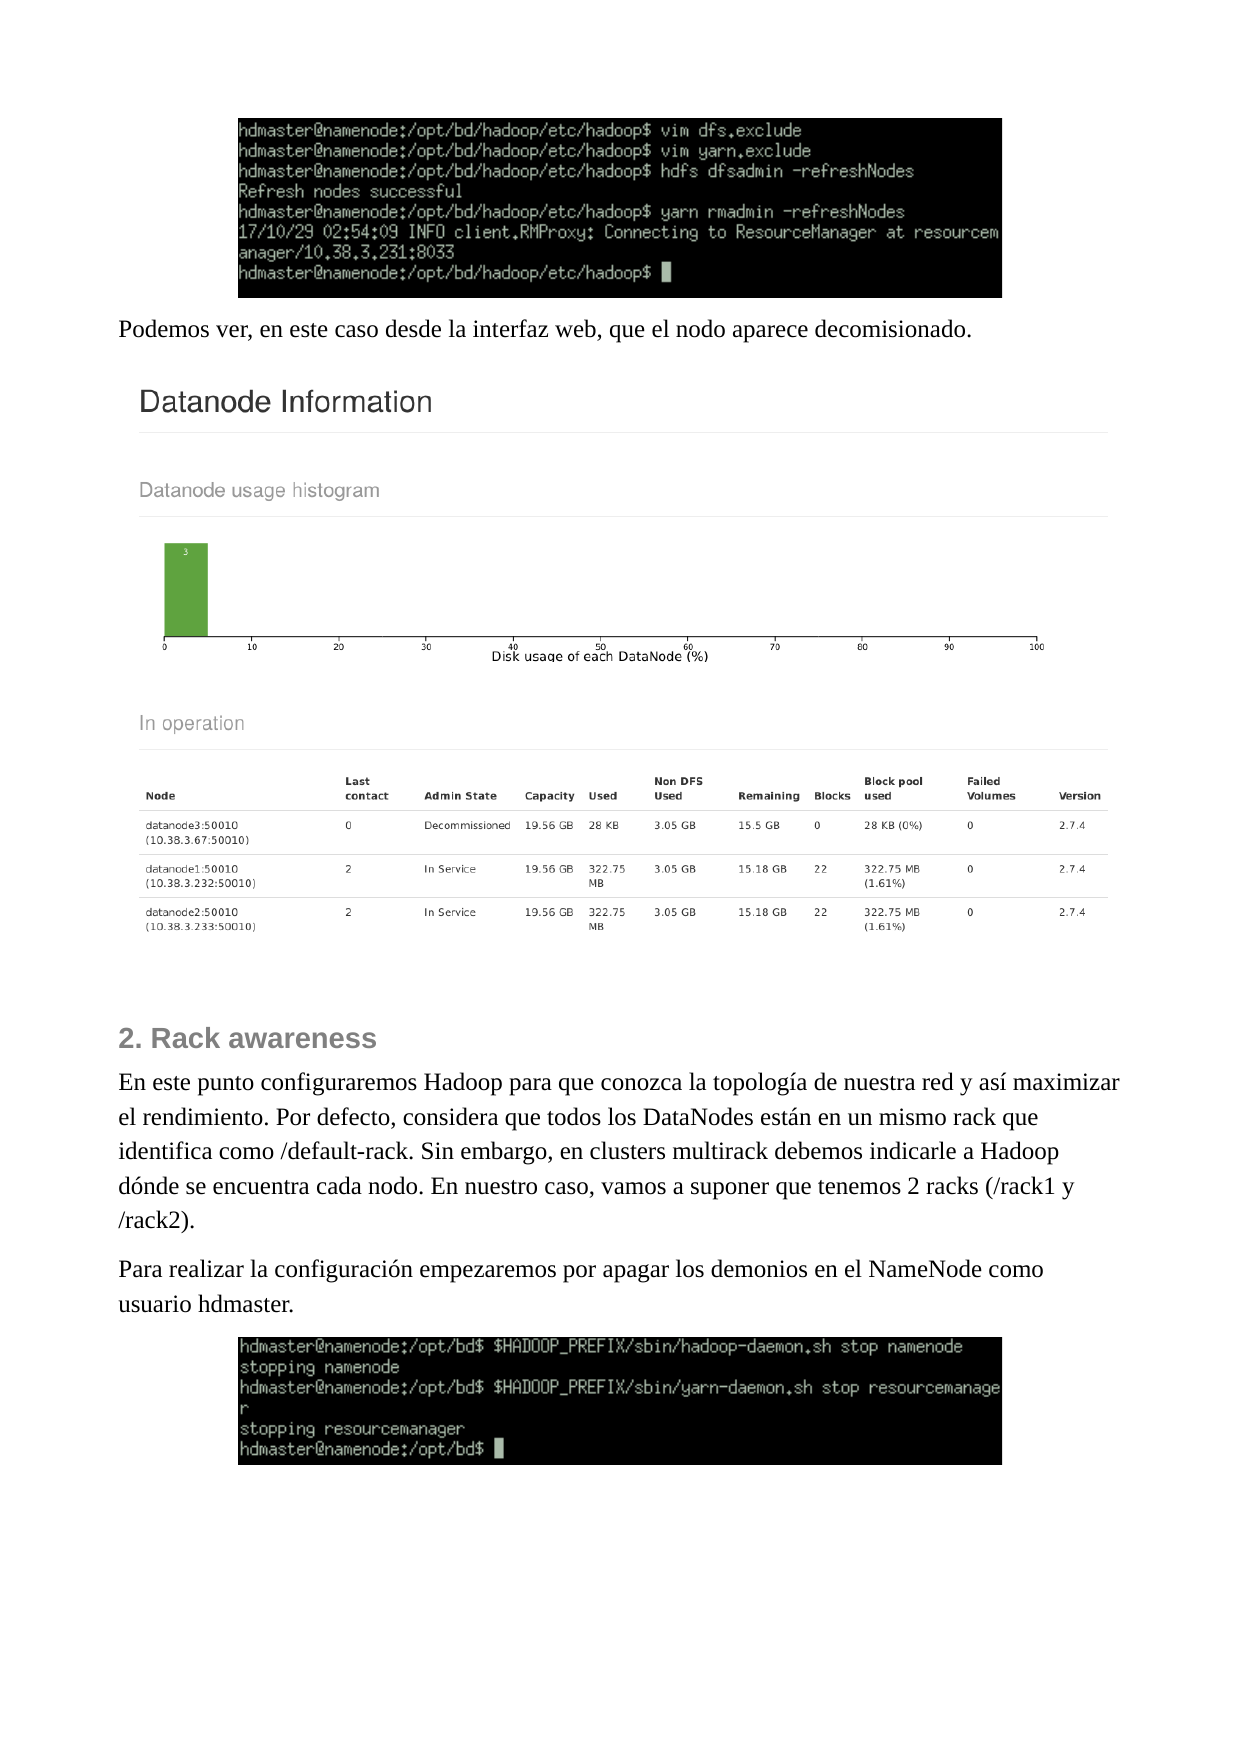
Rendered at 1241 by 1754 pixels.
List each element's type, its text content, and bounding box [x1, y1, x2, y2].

subtitle 2. Rack awareness [118, 1021, 1122, 1055]
picture [118, 363, 1123, 952]
text Para realizar la configuración empezaremos por apagar los demonios en el NameNode como usuario hdmaster. [118, 1254, 1122, 1318]
picture [238, 118, 1003, 298]
text Podemos ver, en este caso desde la interfaz web, que el nodo aparece decomisionado. [118, 314, 1122, 343]
text En este punto configuraremos Hadoop para que conozca la topología de nuestra red y así maximizar el rendimiento. Por defecto, considera que todos los DataNodes están en un mismo rack que identifica como /default-rack. Sin embargo, en clusters multirack debemos indicarle a Hadoop dónde se encuentra cada nodo. En nuestro caso, vamos a suponer que tenemos 2 racks (/rack1 y /rack2). [118, 1067, 1122, 1234]
picture [238, 1337, 1003, 1465]
